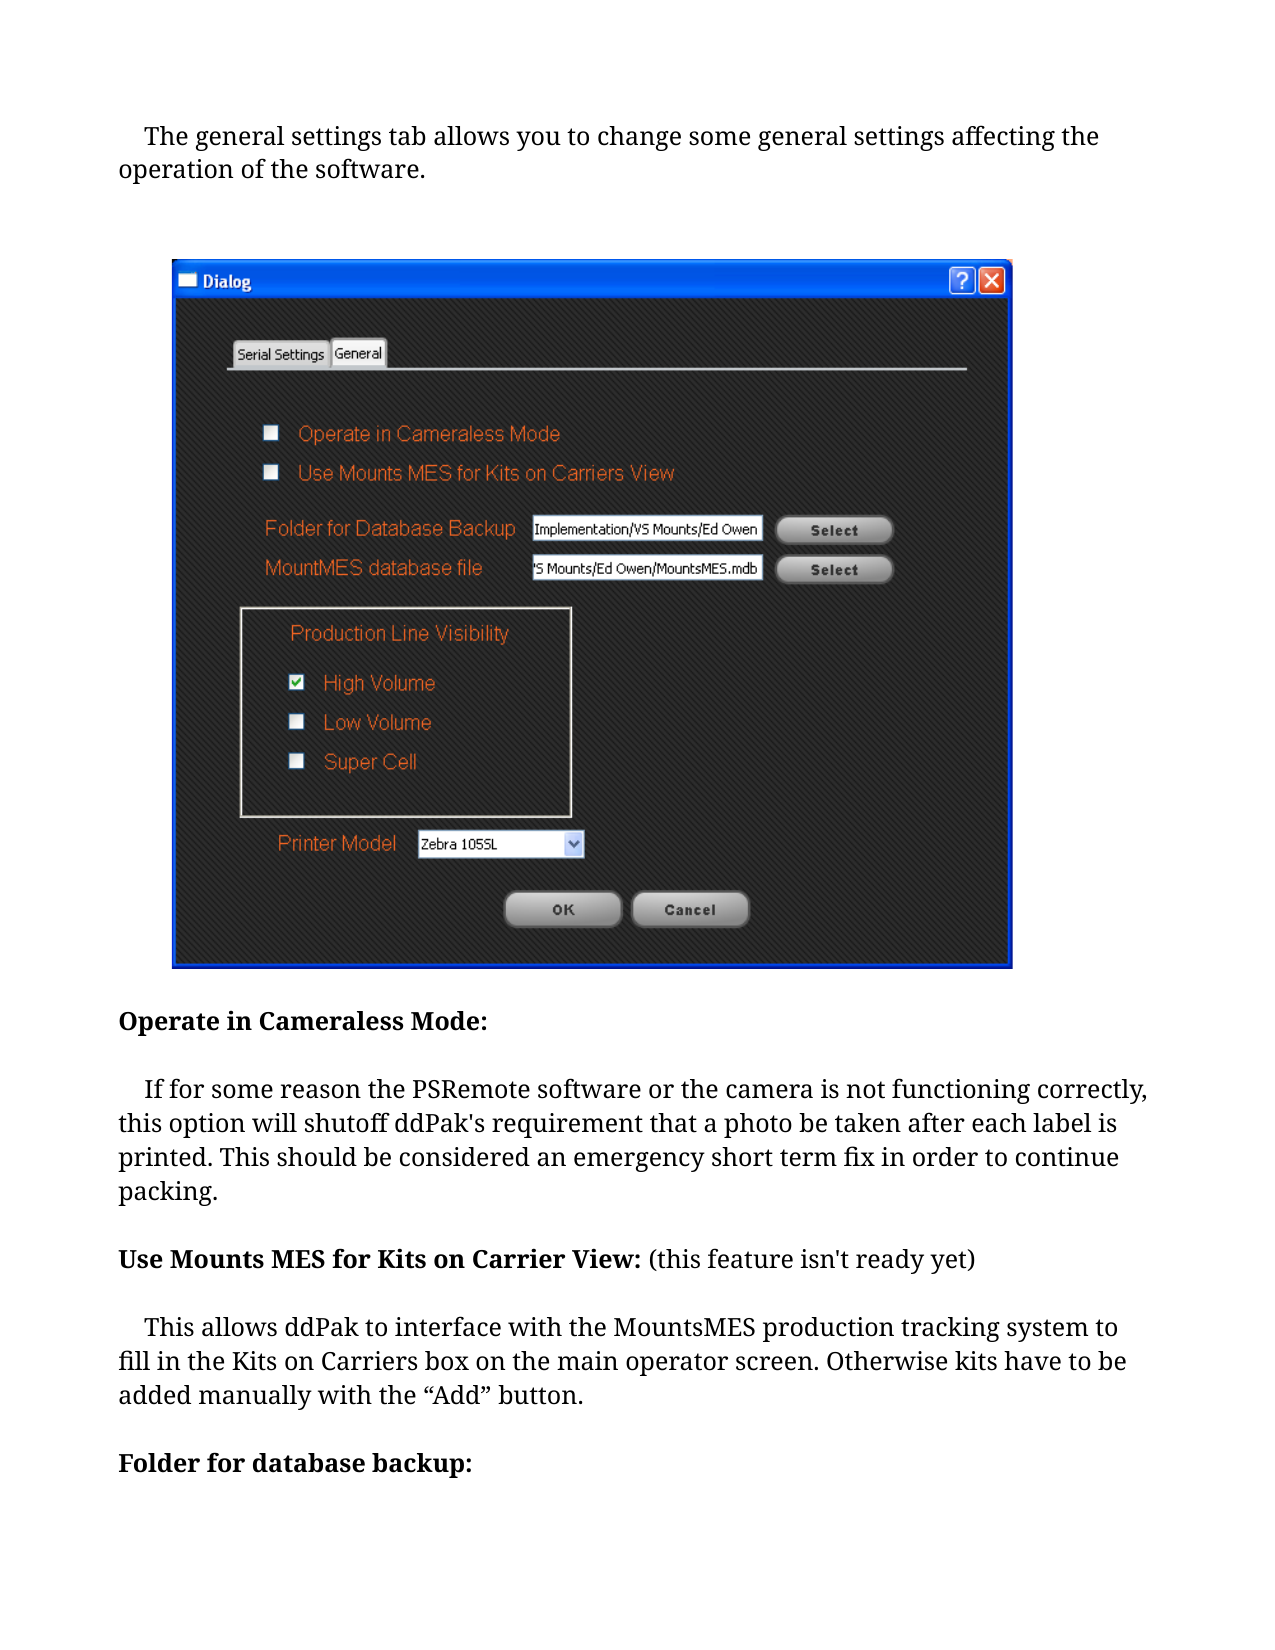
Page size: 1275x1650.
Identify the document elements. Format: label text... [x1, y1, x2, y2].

text Use Mounts MES for Kits on Carrier View: (this feature isn't ready yet) [118, 1242, 1157, 1276]
text This allows ddPak to interface with the MountsMES production tracking system to fill in the Kits on Carriers box on the main operator screen. Otherwise kits have to be added manually with the “Add” button. [118, 1310, 1157, 1412]
text Operate in Cameraless Mode: [118, 1003, 1157, 1037]
picture [171, 259, 1013, 969]
text The general settings tab allows you to change some general settings affecting the operation of the software. [118, 118, 1157, 186]
text Folder for database backup: [118, 1446, 1157, 1480]
text If for some reason the PSRemote software or the camera is not functioning correctly, this option will shutoff ddPak's requirement that a photo be taken after each label is printed. This should be considered an emergency short term fix in order to continue packing. [118, 1071, 1157, 1207]
